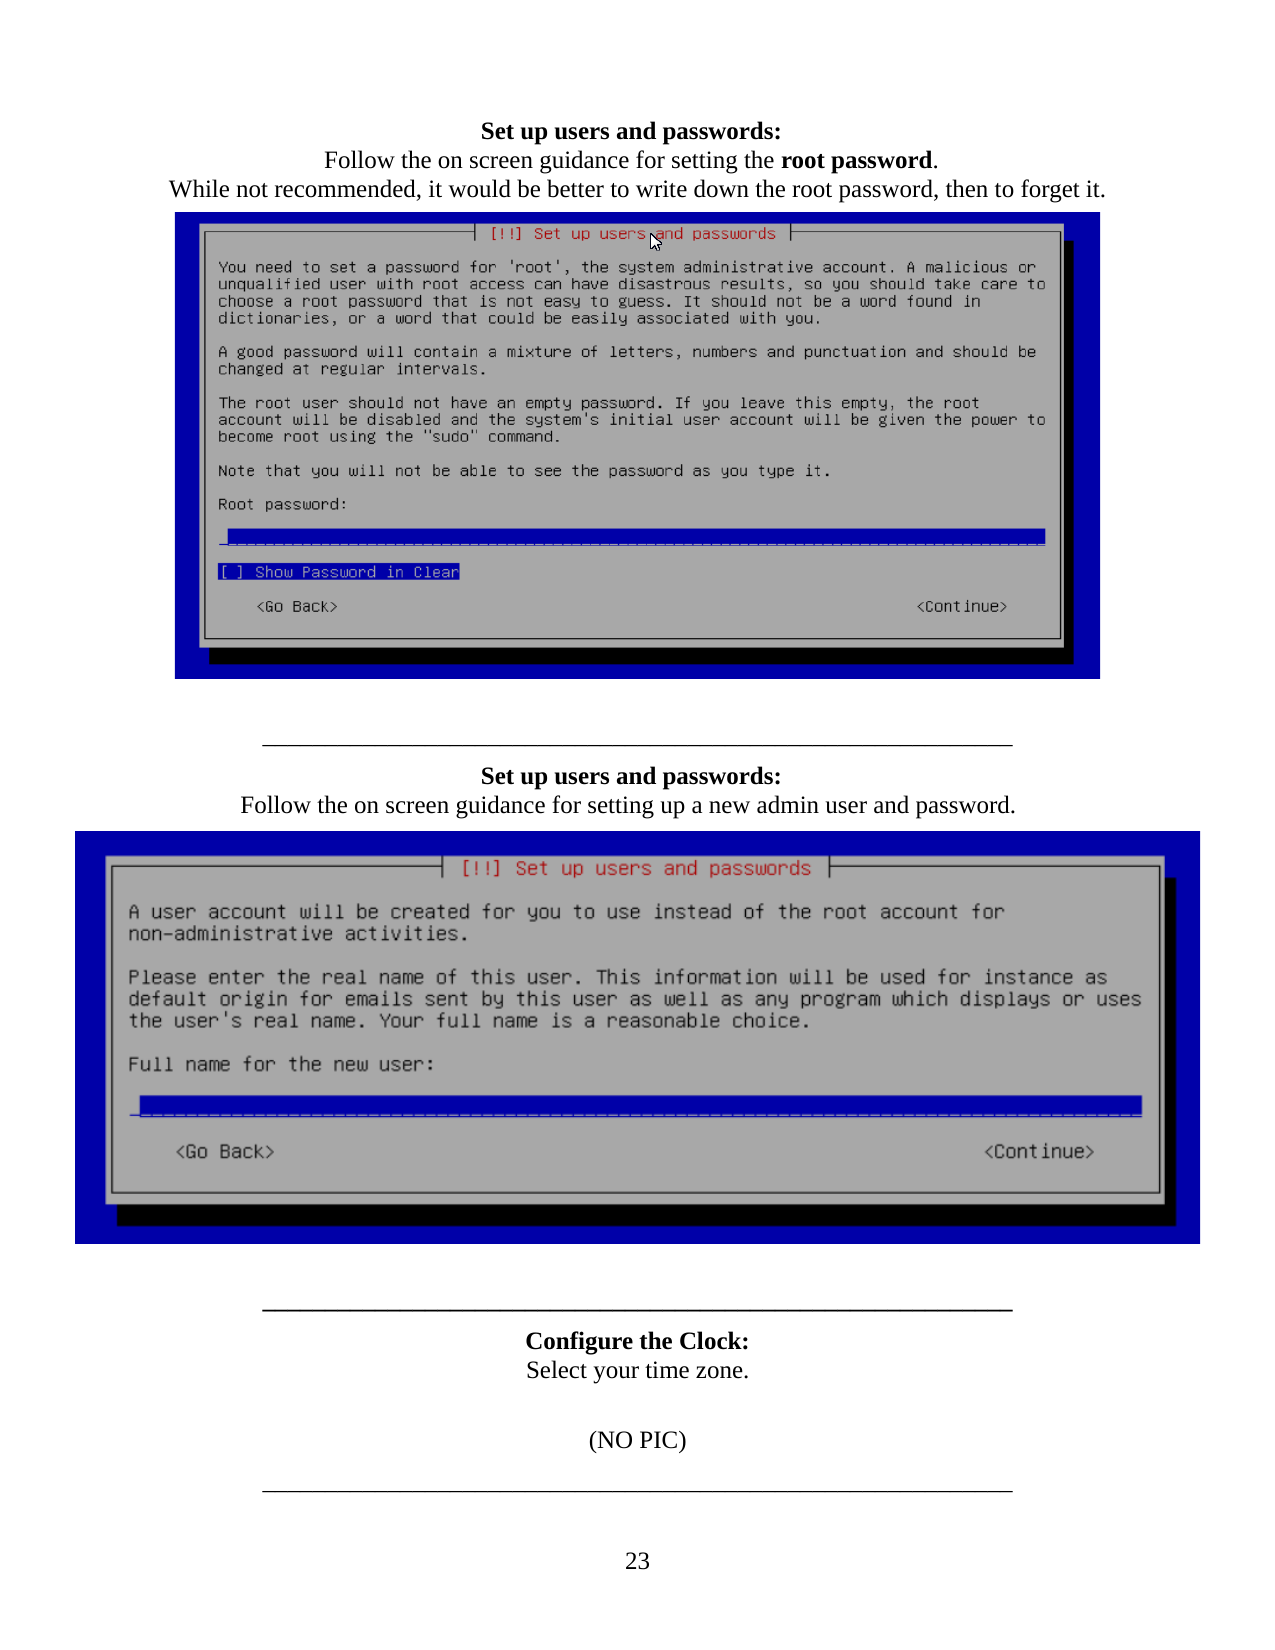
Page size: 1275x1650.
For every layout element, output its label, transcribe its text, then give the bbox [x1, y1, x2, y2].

text Set up users and passwords: Follow the on screen guidance for setting the root password. While not recommended, it would be better to write down the root password, then to forget it. [75, 116, 1200, 202]
text Configure the Clock: Select your time zone. [75, 1326, 1200, 1384]
text ____________________________________________________________ [75, 1466, 1200, 1495]
picture [174, 212, 1101, 679]
text (NO PIC) [75, 1396, 1200, 1454]
text ____________________________________________________________ [75, 1285, 1200, 1314]
picture [75, 831, 1200, 1244]
text Set up users and passwords: Follow the on screen guidance for setting up a new admin user and password. [75, 761, 1200, 819]
text ____________________________________________________________ [75, 720, 1200, 749]
